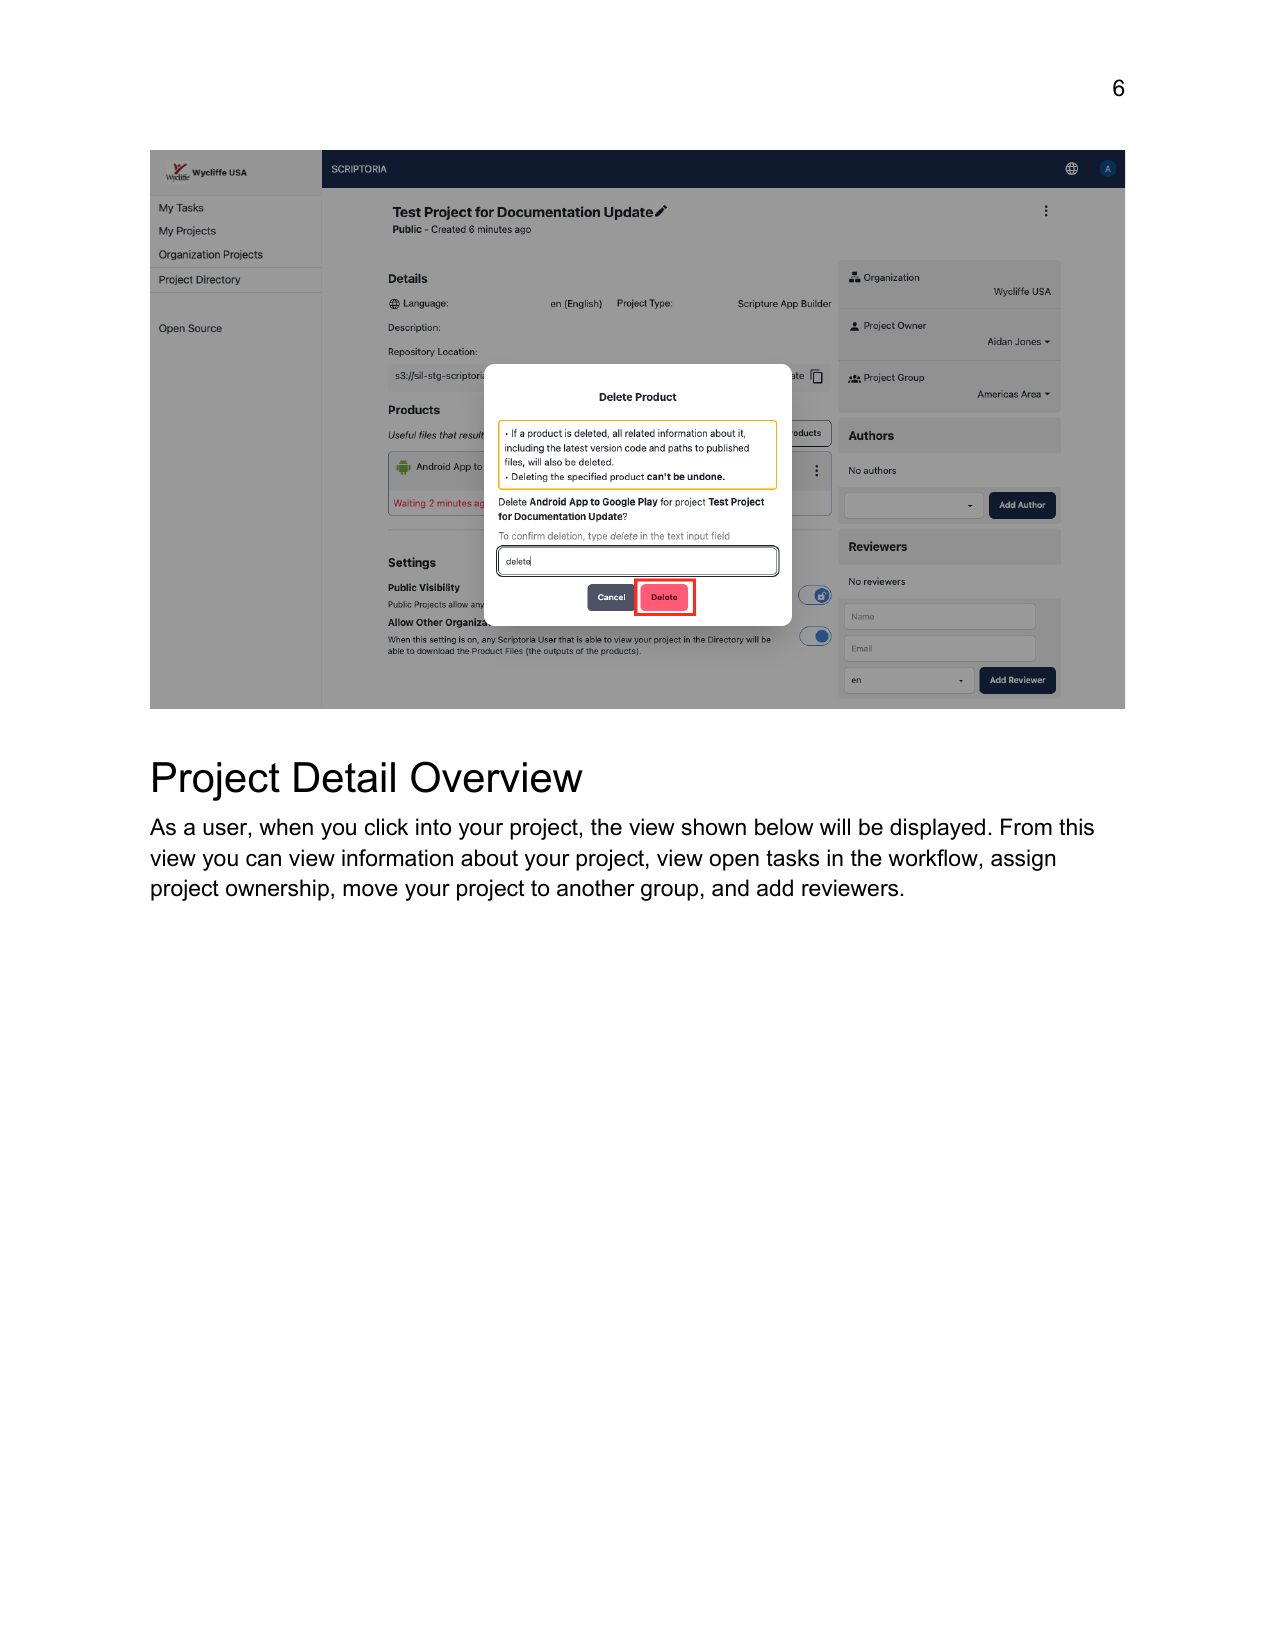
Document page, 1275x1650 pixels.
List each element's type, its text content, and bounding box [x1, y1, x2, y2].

text As a user, when you click into your project, the view shown below will be displayed. From this view you can view information about your project, view open tasks in the workflow, assign project ownership, move your project to another group, and add reviewers. [150, 814, 1125, 901]
picture [150, 150, 1125, 709]
subtitle Project Detail Overview [150, 754, 1125, 802]
